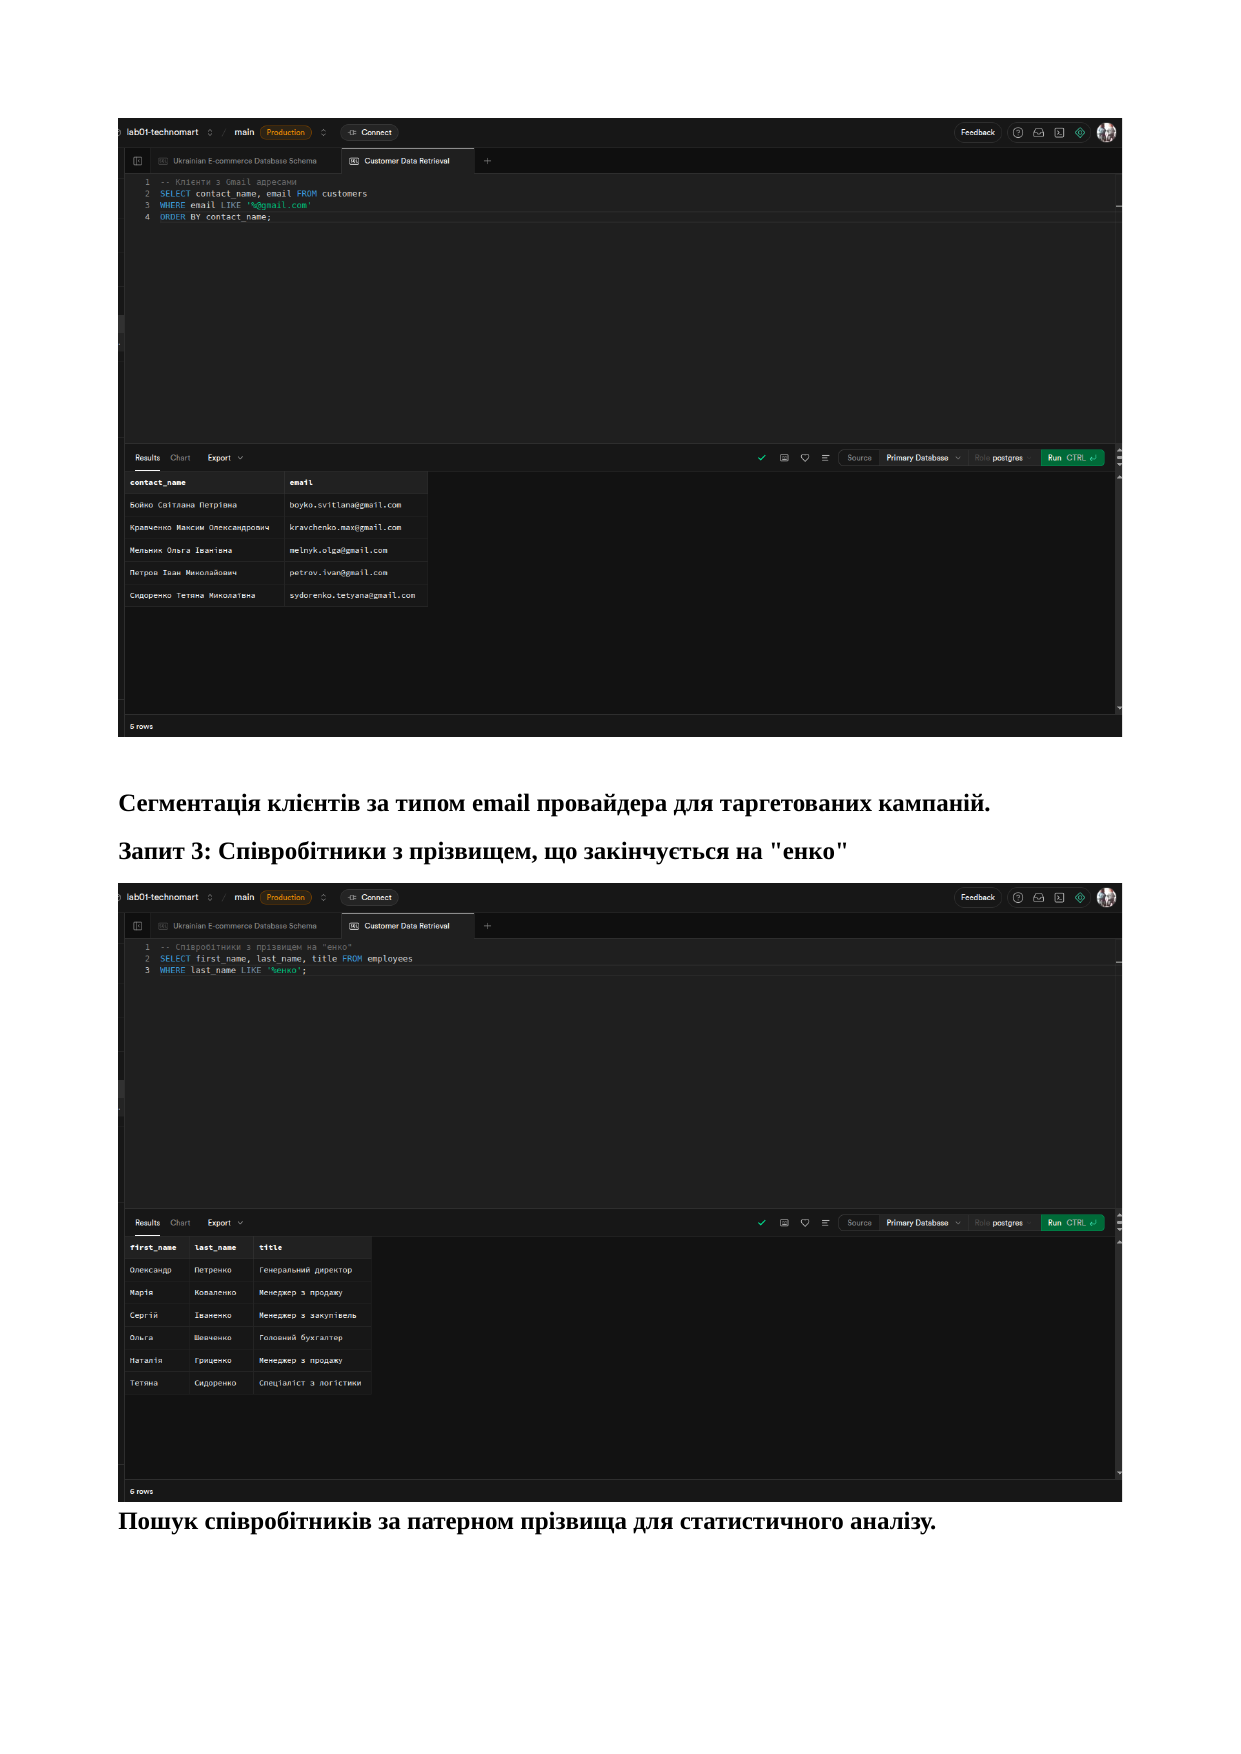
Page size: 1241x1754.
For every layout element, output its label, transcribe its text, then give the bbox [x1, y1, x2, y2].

picture [118, 118, 1123, 737]
text Сегментація клієнтів за типом email провайдера для таргетованих кампаній. [118, 788, 1122, 817]
text Пошук співробітників за патерном прізвища для статистичного аналізу. [118, 1502, 1122, 1535]
text Запит 3: Співробітники з прізвищем, що закінчується на "енко" [118, 836, 1122, 865]
picture [118, 883, 1123, 1502]
